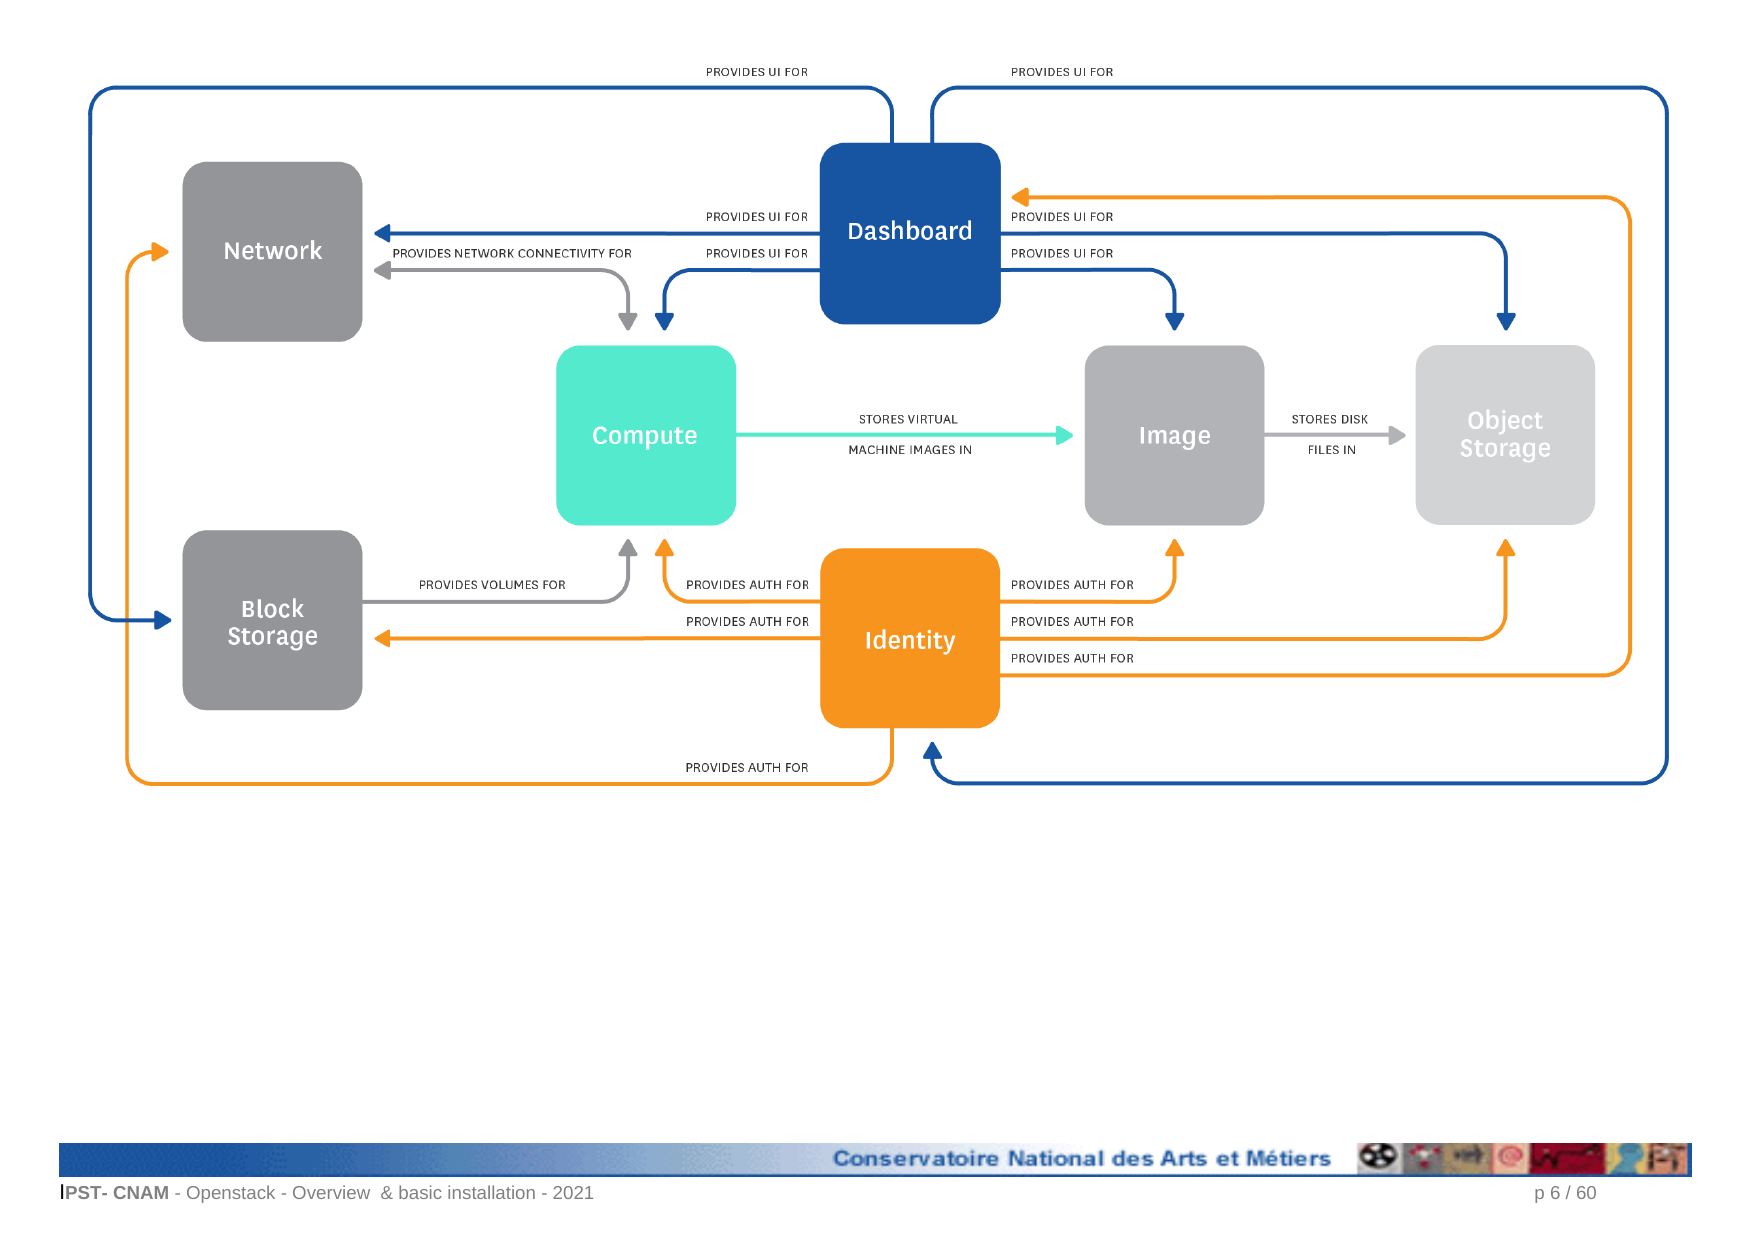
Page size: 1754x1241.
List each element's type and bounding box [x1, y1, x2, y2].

picture [59, 53, 1695, 814]
